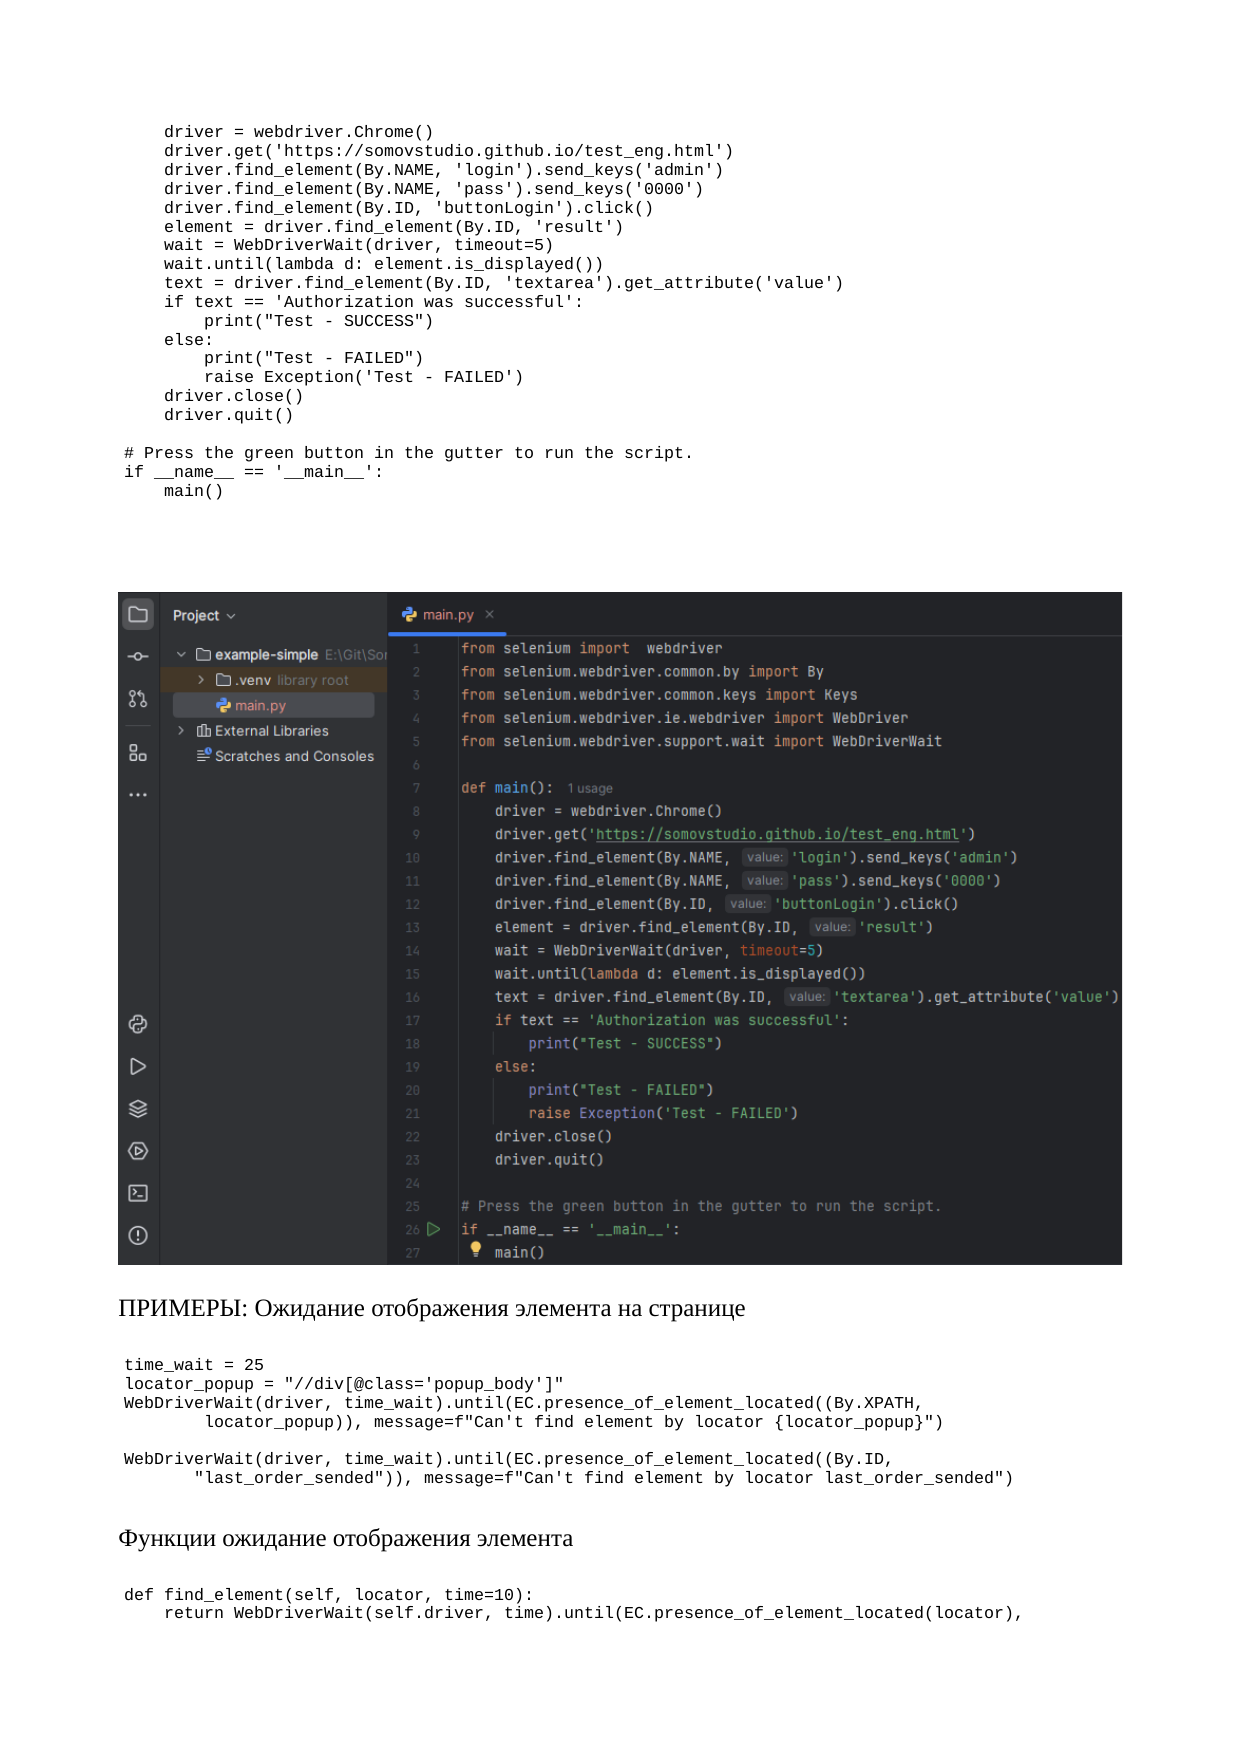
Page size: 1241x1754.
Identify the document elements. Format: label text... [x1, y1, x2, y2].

picture [118, 592, 1123, 1265]
text Функции ожидание отображения элемента [118, 1523, 1122, 1552]
table_header time_wait = 25 locator_popup = "//div[@class='popup_body']" WebDriverWait(driver, time_wait).until(EC.presence_of_element_located((By.XPATH, locator_popup)), message=f"Can't find element by locator {locator_popup}") WebDriverWait(driver, time_wait).until(EC.presence_of_element_located((By.ID, "last_order_sended")), message=f"Can't find element by locator last_order_sended") [118, 1351, 1122, 1494]
text ПРИМЕРЫ: Ожидание отображения элемента на странице [118, 1293, 1122, 1322]
table_header driver = webdriver.Chrome() driver.get('https://somovstudio.github.io/test_eng.html') driver.find_element(By.NAME, 'login').send_keys('admin') driver.find_element(By.NAME, 'pass').send_keys('0000') driver.find_element(By.ID, 'buttonLogin').click() element = driver.find_element(By.ID, 'result') wait = WebDriverWait(driver, timeout=5) wait.until(lambda d: element.is_displayed()) text = driver.find_element(By.ID, 'textarea').get_attribute('value') if text == 'Authorization was successful': print("Test - SUCCESS") else: print("Test - FAILED") raise Exception('Test - FAILED') driver.close() driver.quit() # Press the green button in the gutter to run the script. if __name__ == '__main__': main() [118, 118, 1122, 507]
table_header def find_element(self, locator, time=10): return WebDriverWait(self.driver, time).until(EC.presence_of_element_located(locator), [118, 1581, 1122, 1630]
